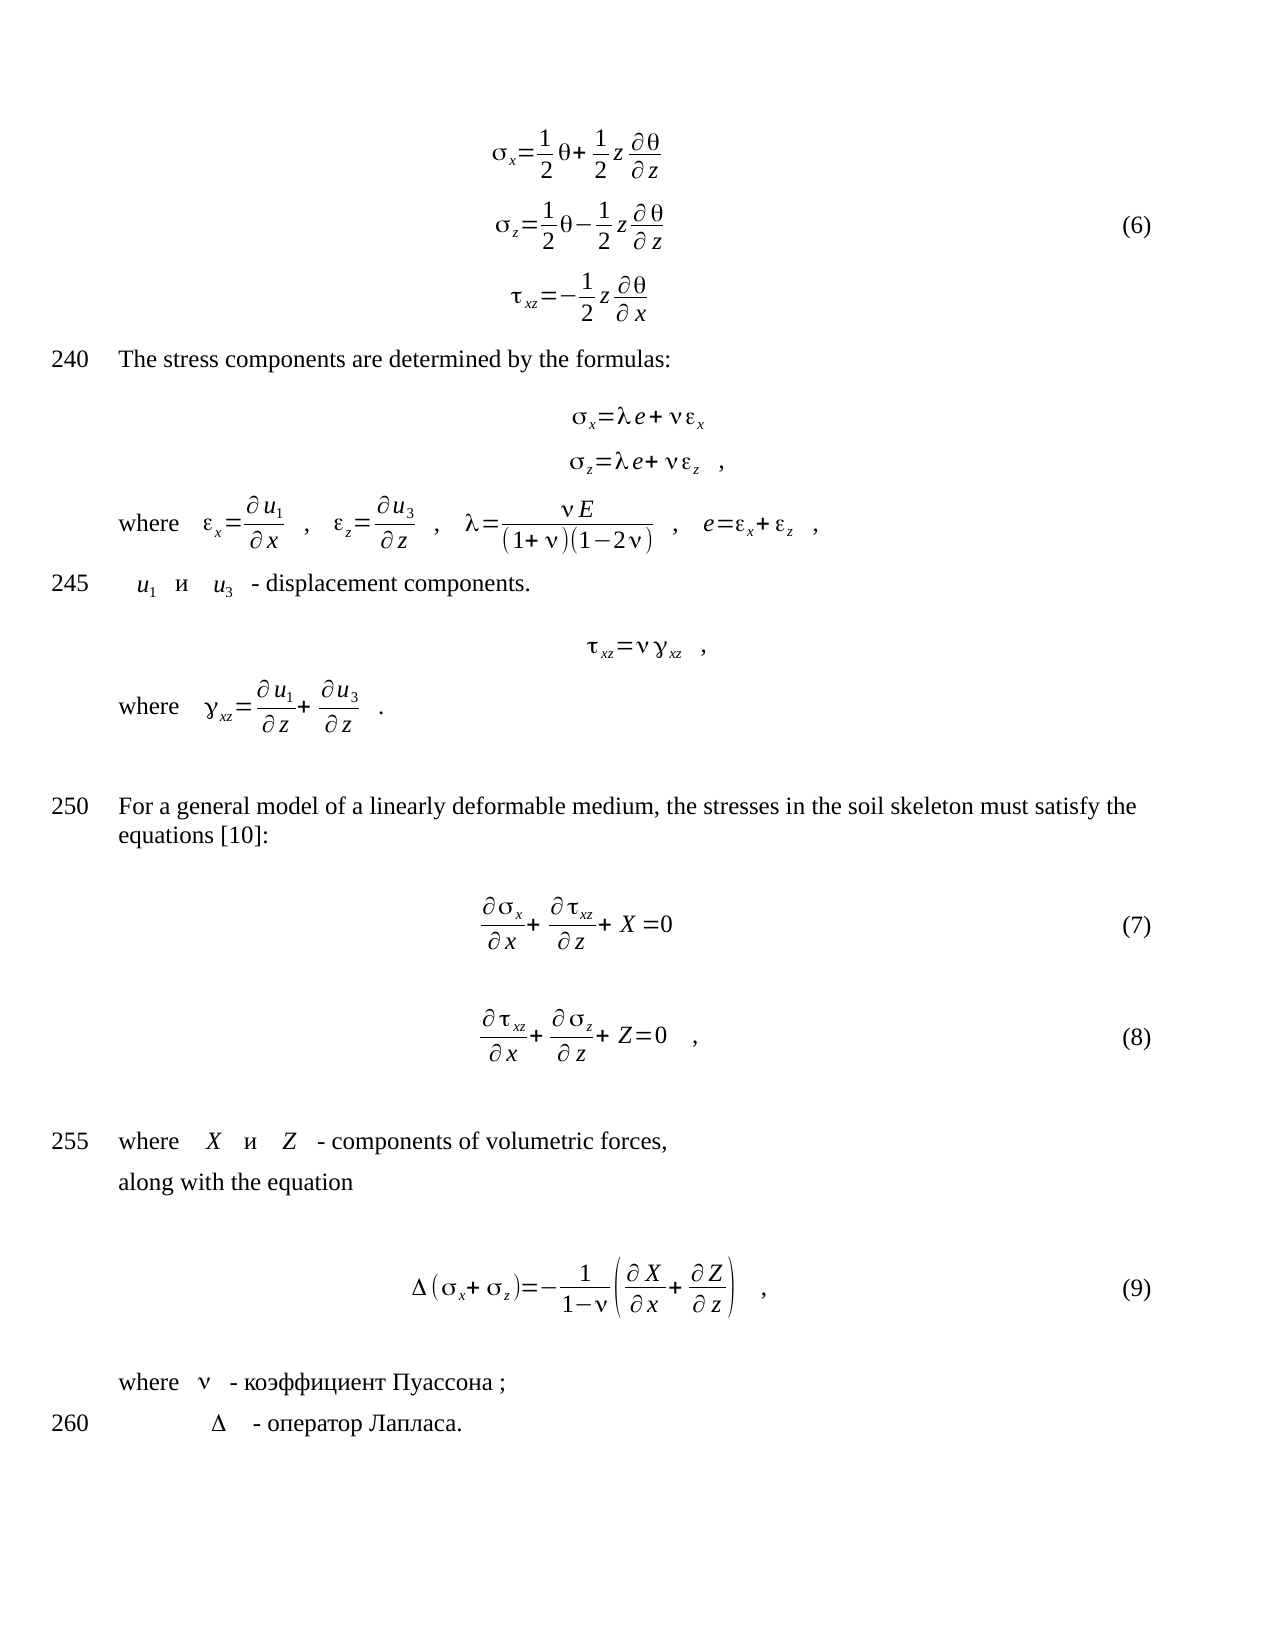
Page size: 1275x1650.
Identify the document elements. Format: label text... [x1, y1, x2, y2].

text where . [118, 674, 1157, 737]
text The stress components are determined by the formulas: [118, 344, 1157, 373]
table_header (6) [1041, 118, 1157, 344]
table_header (7) [1041, 890, 1157, 973]
table_header , [118, 1250, 1041, 1338]
text where и - components of volumetric forces, [118, 1126, 1157, 1154]
table_header , [118, 1001, 1041, 1084]
text и - displacement components. [118, 568, 1157, 601]
text For a general model of a linearly deformable medium, the stresses in the soil skeleton must satisfy the equations [10]: [118, 791, 1157, 848]
text where- коэффициент Пуассона ; [118, 1367, 1157, 1396]
text along with the equation [118, 1167, 1157, 1196]
table_header [118, 118, 1041, 344]
text - оператор Лапласа. [118, 1408, 1157, 1437]
text , [118, 446, 1157, 478]
text , [118, 629, 1157, 662]
text where , , , , [118, 491, 1157, 556]
table_header [118, 890, 1041, 973]
table_header (9) [1041, 1250, 1157, 1338]
table_header (8) [1041, 1001, 1157, 1084]
